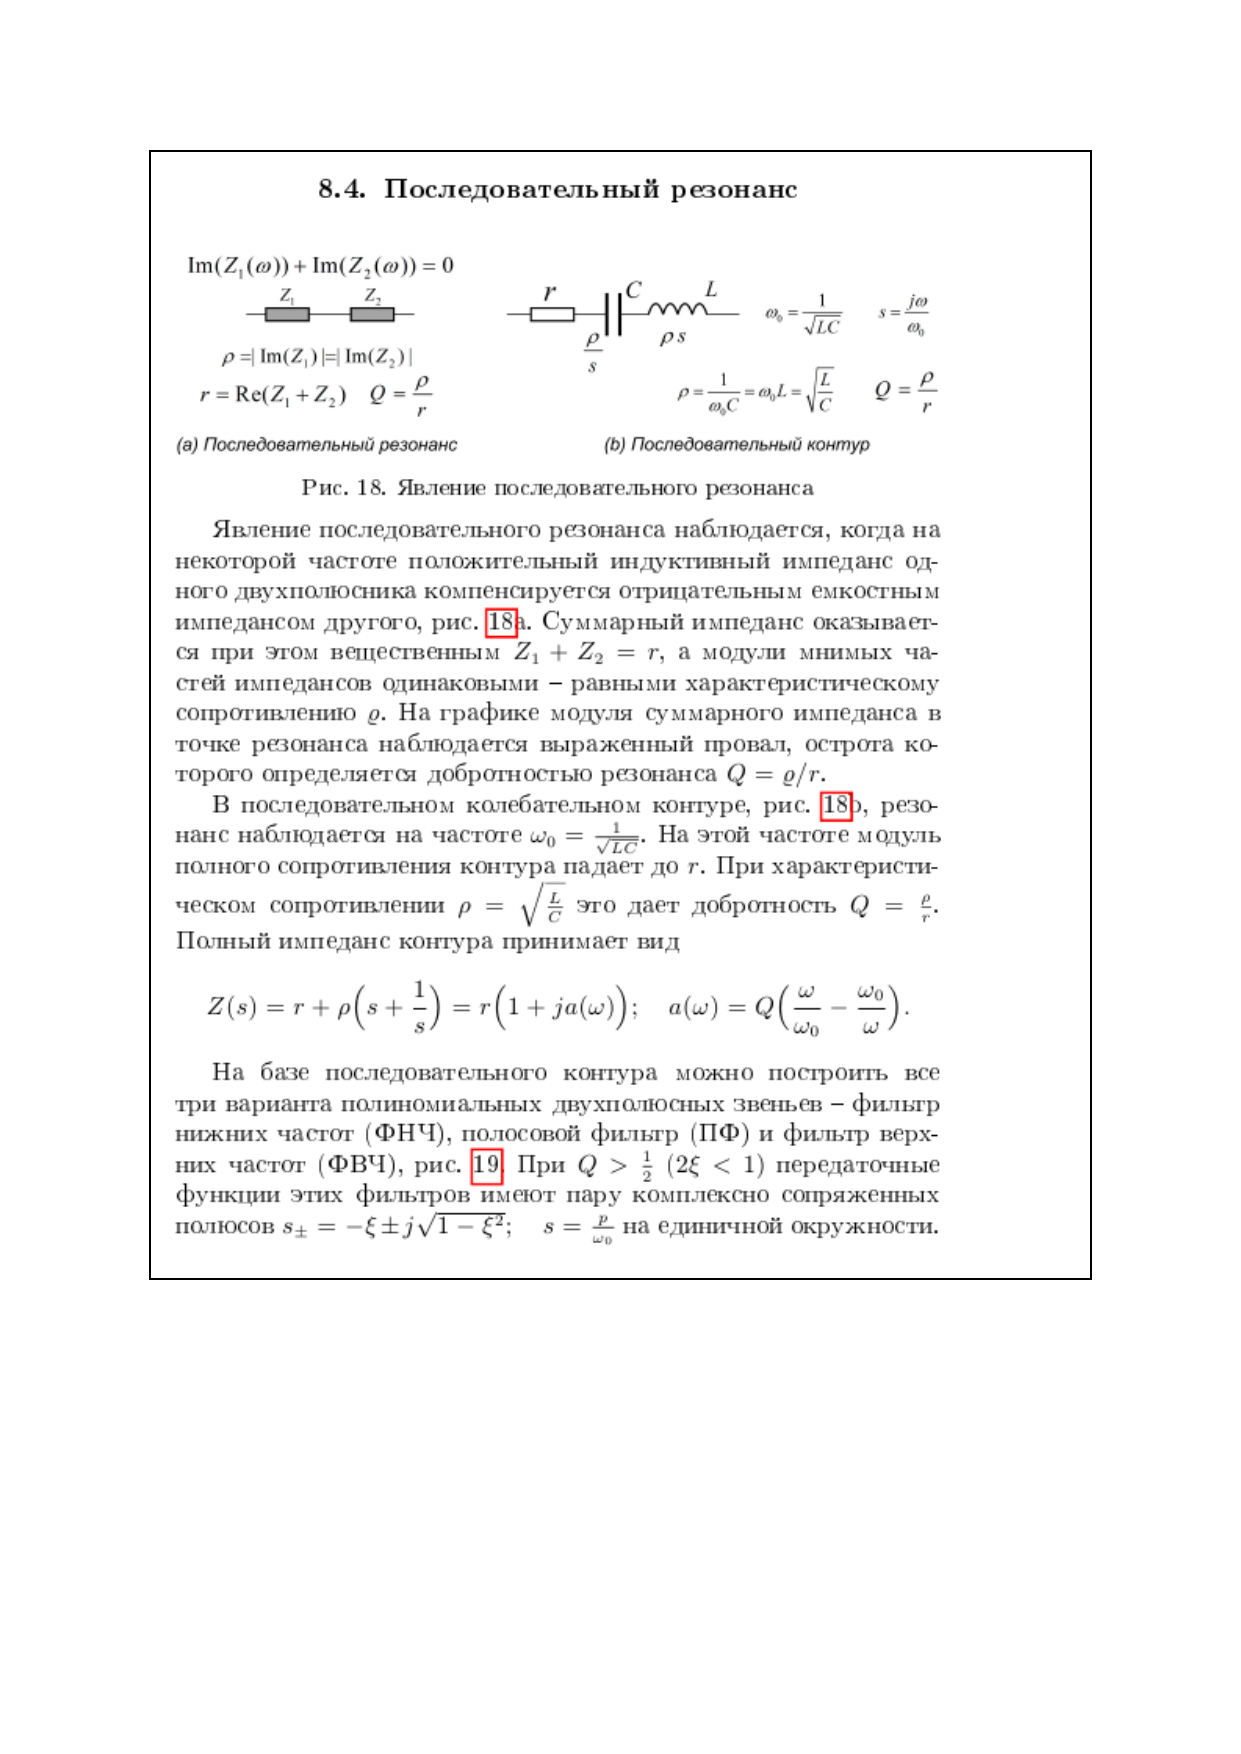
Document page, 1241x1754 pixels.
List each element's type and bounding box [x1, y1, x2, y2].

table_cell [151, 152, 1090, 1278]
picture [160, 162, 965, 1268]
